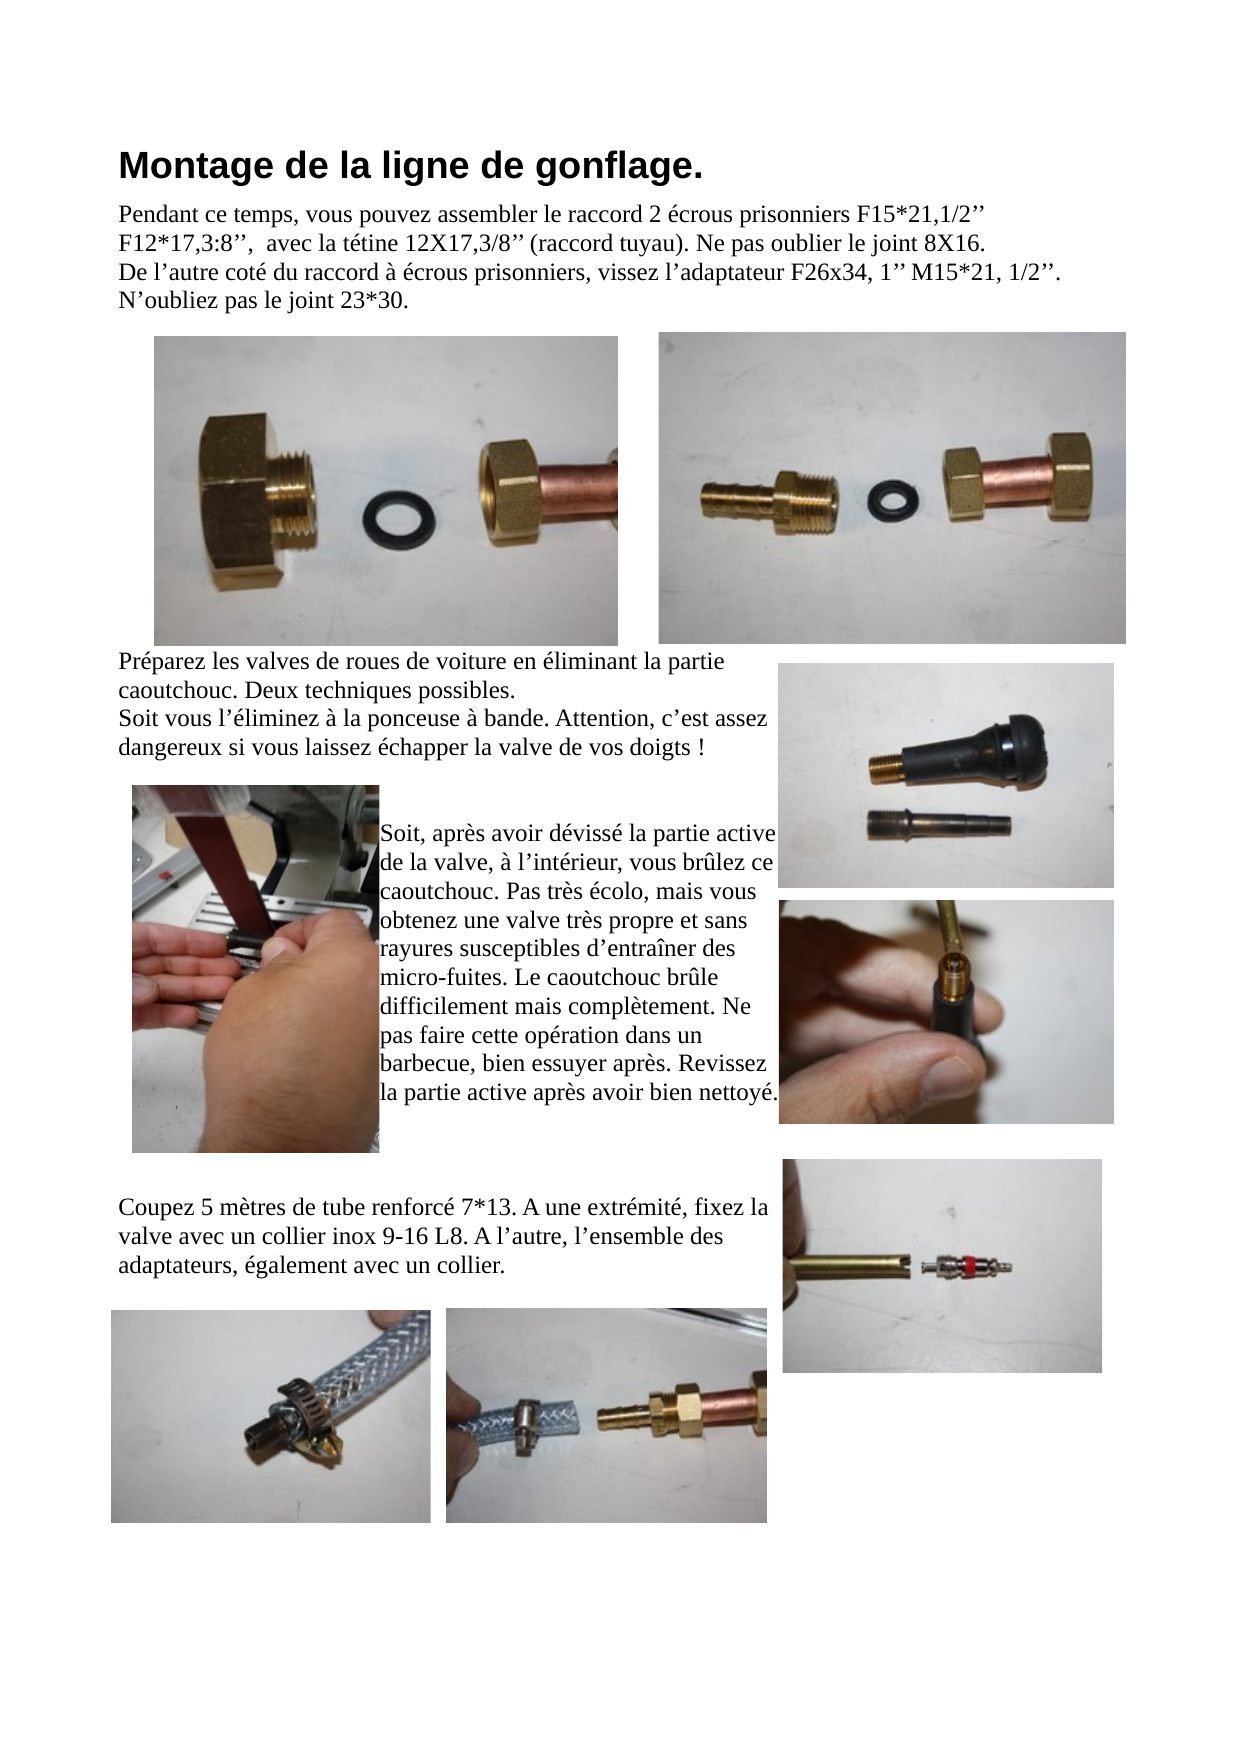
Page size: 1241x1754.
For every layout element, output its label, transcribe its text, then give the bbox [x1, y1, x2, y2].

text Préparez les valves de roues de voiture en éliminant la partie caoutchouc. Deux techniques possibles. [118, 343, 1122, 703]
picture [132, 785, 380, 1153]
picture [778, 900, 1114, 1124]
picture [658, 332, 1126, 644]
picture [446, 1308, 767, 1523]
picture [154, 336, 618, 646]
text Soit vous l’éliminez à la ponceuse à bande. Attention, c’est assez dangereux si vous laissez échapper la valve de vos doigts ! [118, 703, 777, 761]
text Pendant ce temps, vous pouvez assembler le raccord 2 écrous prisonniers F15*21,1/2’’ F12*17,3:8’’, avec la tétine 12X17,3/8’’ (raccord tuyau). Ne pas oublier le joint 8X16. [118, 199, 1122, 257]
picture [111, 1310, 431, 1523]
text De l’autre coté du raccord à écrous prisonniers, vissez l’adaptateur F26x34, 1’’ M15*21, 1/2’’. N’oubliez pas le joint 23*30. [118, 257, 1122, 314]
picture [777, 663, 1114, 888]
subtitle Montage de la ligne de gonflage. [118, 143, 1122, 187]
picture [782, 1159, 1103, 1373]
text Soit, après avoir dévissé la partie active de la valve, à l’intérieur, vous brûlez ce caoutchouc. Pas très écolo, mais vous obtenez une valve très propre et sans rayures susceptibles d’entraîner des micro-fuites. Le caoutchouc brûle difficilement mais complètement. Ne pas faire cette opération dans un barbecue, bien essuyer après. Revissez la partie active après avoir bien nettoyé. [380, 818, 1122, 1106]
text Coupez 5 mètres de tube renforcé 7*13. A une extrémité, fixez la valve avec un collier inox 9-16 L8. A l’autre, l’ensemble des adaptateurs, également avec un collier. [118, 1192, 782, 1278]
